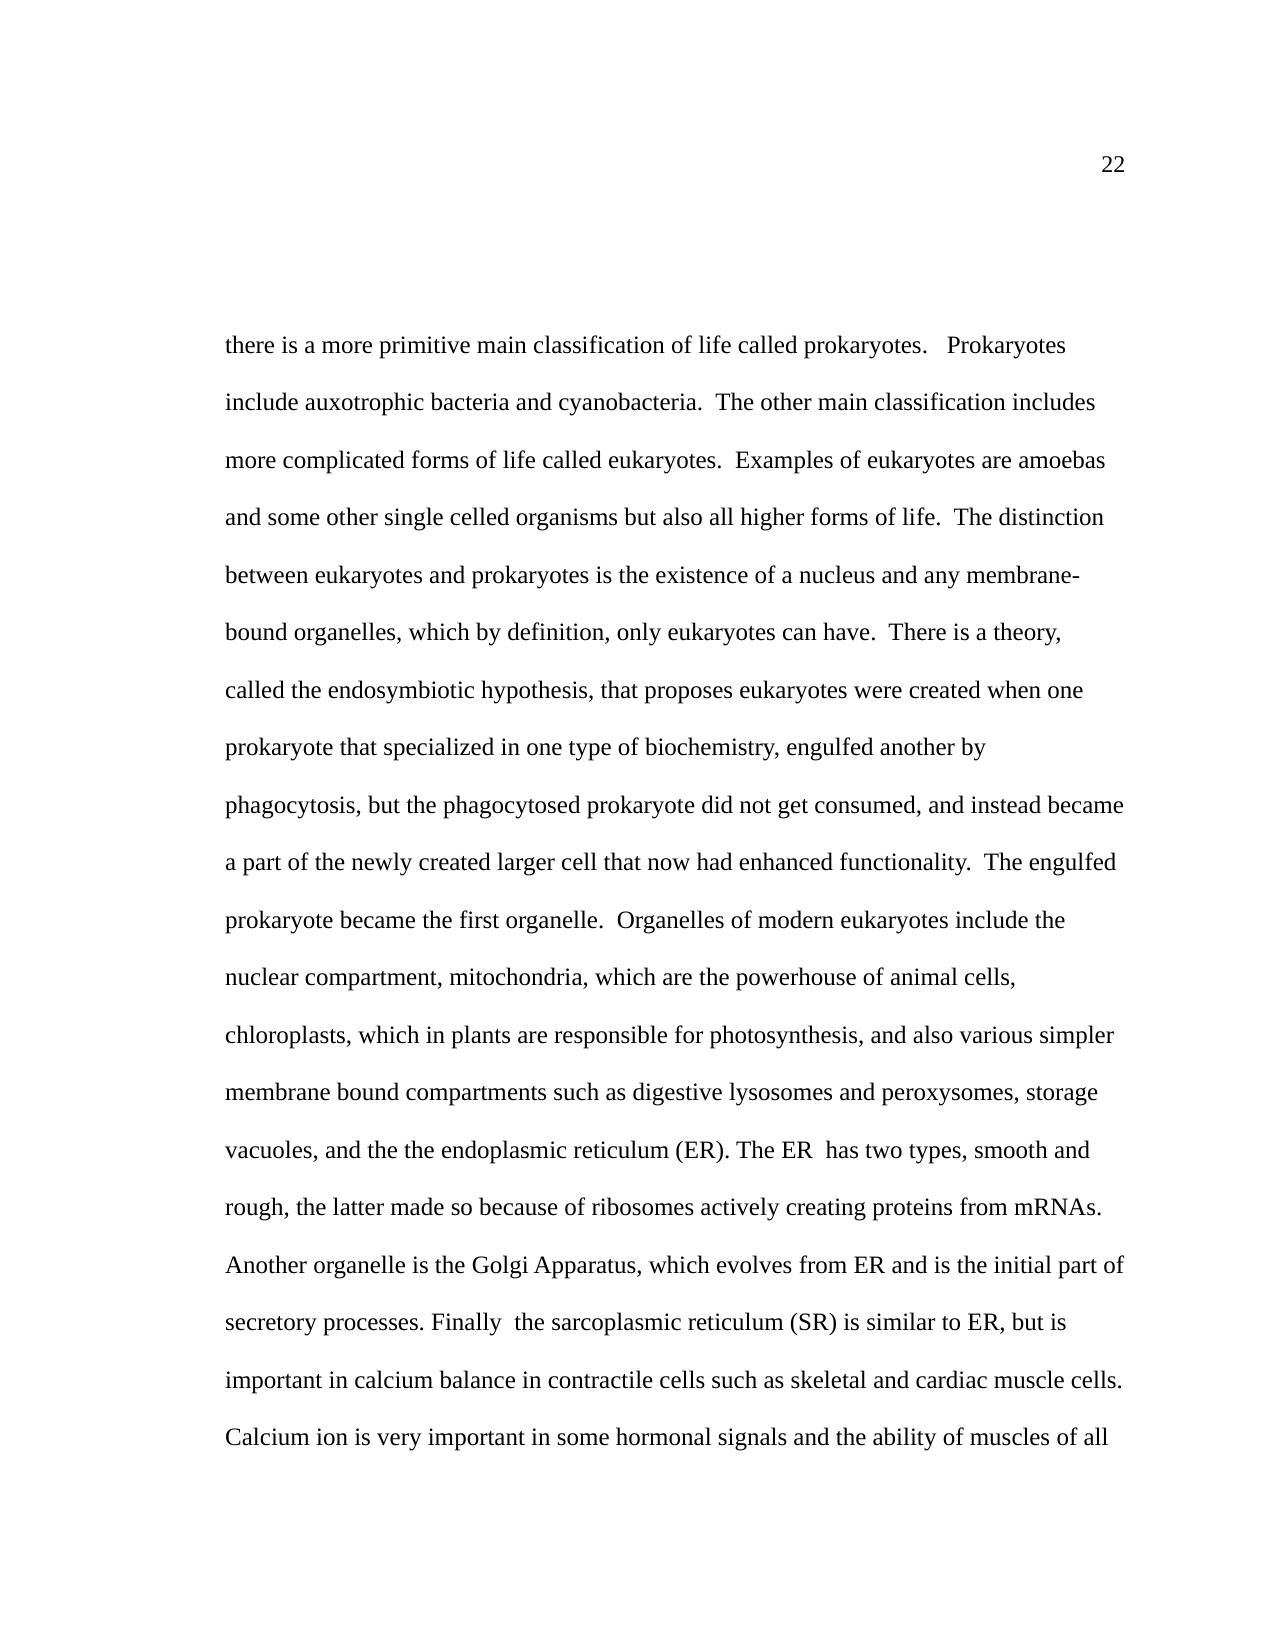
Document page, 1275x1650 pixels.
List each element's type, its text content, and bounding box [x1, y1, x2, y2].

text there is a more primitive main classification of life called prokaryotes. Prokaryotes include auxotrophic bacteria and cyanobacteria. The other main classification includes more complicated forms of life called eukaryotes. Examples of eukaryotes are amoebas and some other single celled organisms but also all higher forms of life. The distinction between eukaryotes and prokaryotes is the existence of a nucleus and any membrane-bound organelles, which by definition, only eukaryotes can have. There is a theory, called the endosymbiotic hypothesis, that proposes eukaryotes were created when one prokaryote that specialized in one type of biochemistry, engulfed another by phagocytosis, but the phagocytosed prokaryote did not get consumed, and instead became a part of the newly created larger cell that now had enhanced functionality. The engulfed prokaryote became the first organelle. Organelles of modern eukaryotes include the nuclear compartment, mitochondria, which are the powerhouse of animal cells, chloroplasts, which in plants are responsible for photosynthesis, and also various simpler membrane bound compartments such as digestive lysosomes and peroxysomes, storage vacuoles, and the the endoplasmic reticulum (ER). The ER has two types, smooth and rough, the latter made so because of ribosomes actively creating proteins from mRNAs. Another organelle is the Golgi Apparatus, which evolves from ER and is the initial part of secretory processes. Finally the sarcoplasmic reticulum (SR) is similar to ER, but is important in calcium balance in contractile cells such as skeletal and cardiac muscle cells. Calcium ion is very important in some hormonal signals and the ability of muscles of all [225, 330, 1125, 1451]
